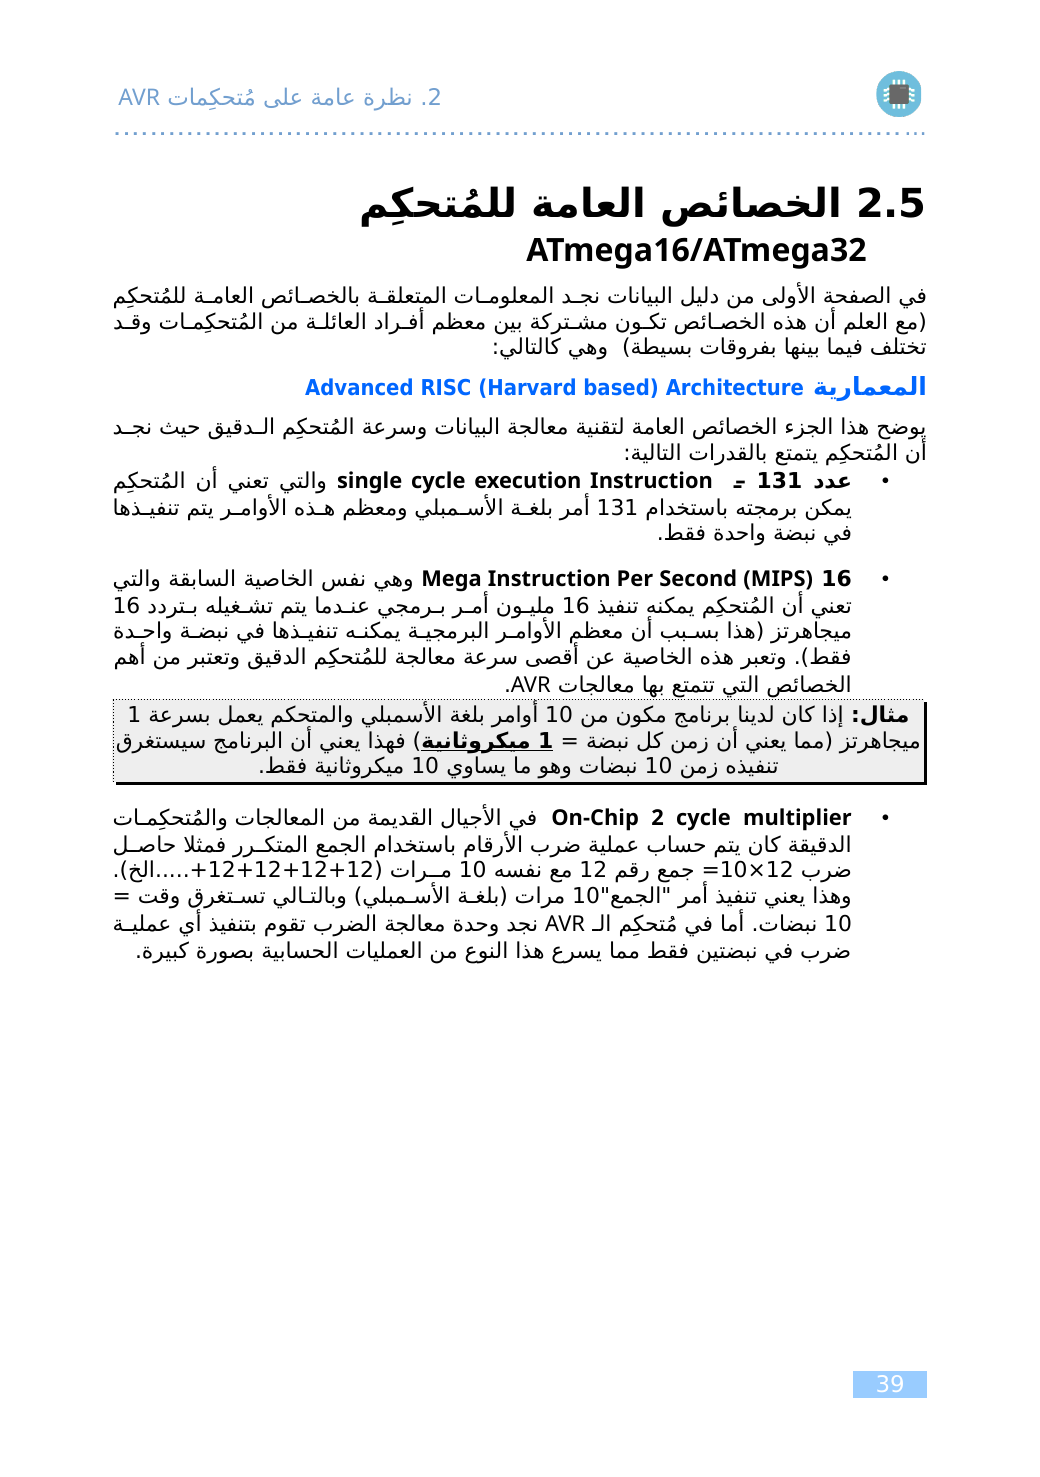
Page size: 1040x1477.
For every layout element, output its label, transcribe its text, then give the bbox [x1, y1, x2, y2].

text يوضح هذا الجزء الخصائص العامة لتقنية معالجة البيانات وسرعة المُتحكِم الدقيق حيث نجد أن المُتحكِم يتمتع بالقدرات التالية: [112, 414, 927, 465]
subtitle 2.5 الخصائص العامة للمُتحكِم ATmega16/ATmega32 [112, 181, 927, 271]
text في الصفحة اﻷولى من دليل البيانات نجد المعلومات المتعلقة بالخصائص العامة للمُتحكِم (مع العلم أن هذه الخصائص تكون مشتركة بين معظم أفراد العائلة من المُتحكِمات وقد تختلف فيما بينها بفروقات بسيطة) وهي كالتالي: [112, 283, 927, 360]
list On-Chip 2 cycle multiplier في اﻷجيال القديمة من المعالجات والمُتحكِمات الدقيقة كان يتم حساب عملية ضرب اﻷرقام باستخدام الجمع المتكرر فمثلا حاصل ضرب 12×10= جمع رقم 12 مع نفسه 10 مرات (12+12+12+12+.....الخ). وهذا يعني تنفيذ أمر "الجمع"10 مرات (بلغة اﻷسمبلي) وبالتالي تستغرق وقت =10 نبضات. أما في مُتحكِم الـ AVR نجد وحدة معالجة الضرب تقوم بتنفيذ أي عملية ضرب في نبضتين فقط مما يسرع هذا النوع من العمليات الحسابية بصورة كبيرة. [112, 802, 889, 964]
list عدد 131 – single cycle execution Instruction والتي تعني أن المُتحكِم يمكن برمجته باستخدام 131 أمر بلغة اﻷسمبلي ومعظم هذه اﻷوامر يتم تنفيذها في نبضة واحدة فقط. [112, 465, 889, 546]
list 16 Mega Instruction Per Second (MIPS) وهي نفس الخاصية السابقة والتي تعني أن المُتحكِم يمكنه تنفيذ 16 مليون أمر برمجي عندما يتم تشغيله بتردد 16 ميجاهرتز (هذا بسبب أن معظم اﻷوامر البرمجية يمكنه تنفيذها في نبضة واحدة فقط). وتعبر هذه الخاصية عن أقصى سرعة معالجة للمُتحكِم الدقيق وتعتبر من أهم الخصائص التي تتمتع بها معالجات AVR. [112, 563, 889, 699]
picture [876, 71, 922, 117]
text مثال: إذا كان لدينا برنامج مكون من 10 أوامر بلغة اﻷسمبلي والمتحكم يعمل بسرعة 1 ميجاهرتز (مما يعني أن زمن كل نبضة = 1 ميكروثانية) فهذا يعني أن البرنامج سيستغرق تنفيذه زمن 10 نبضات وهو ما يساوي 10 ميكروثانية فقط. [112, 699, 924, 782]
subtitle المعمارية Advanced RISC (Harvard based) Architecture [112, 372, 927, 402]
